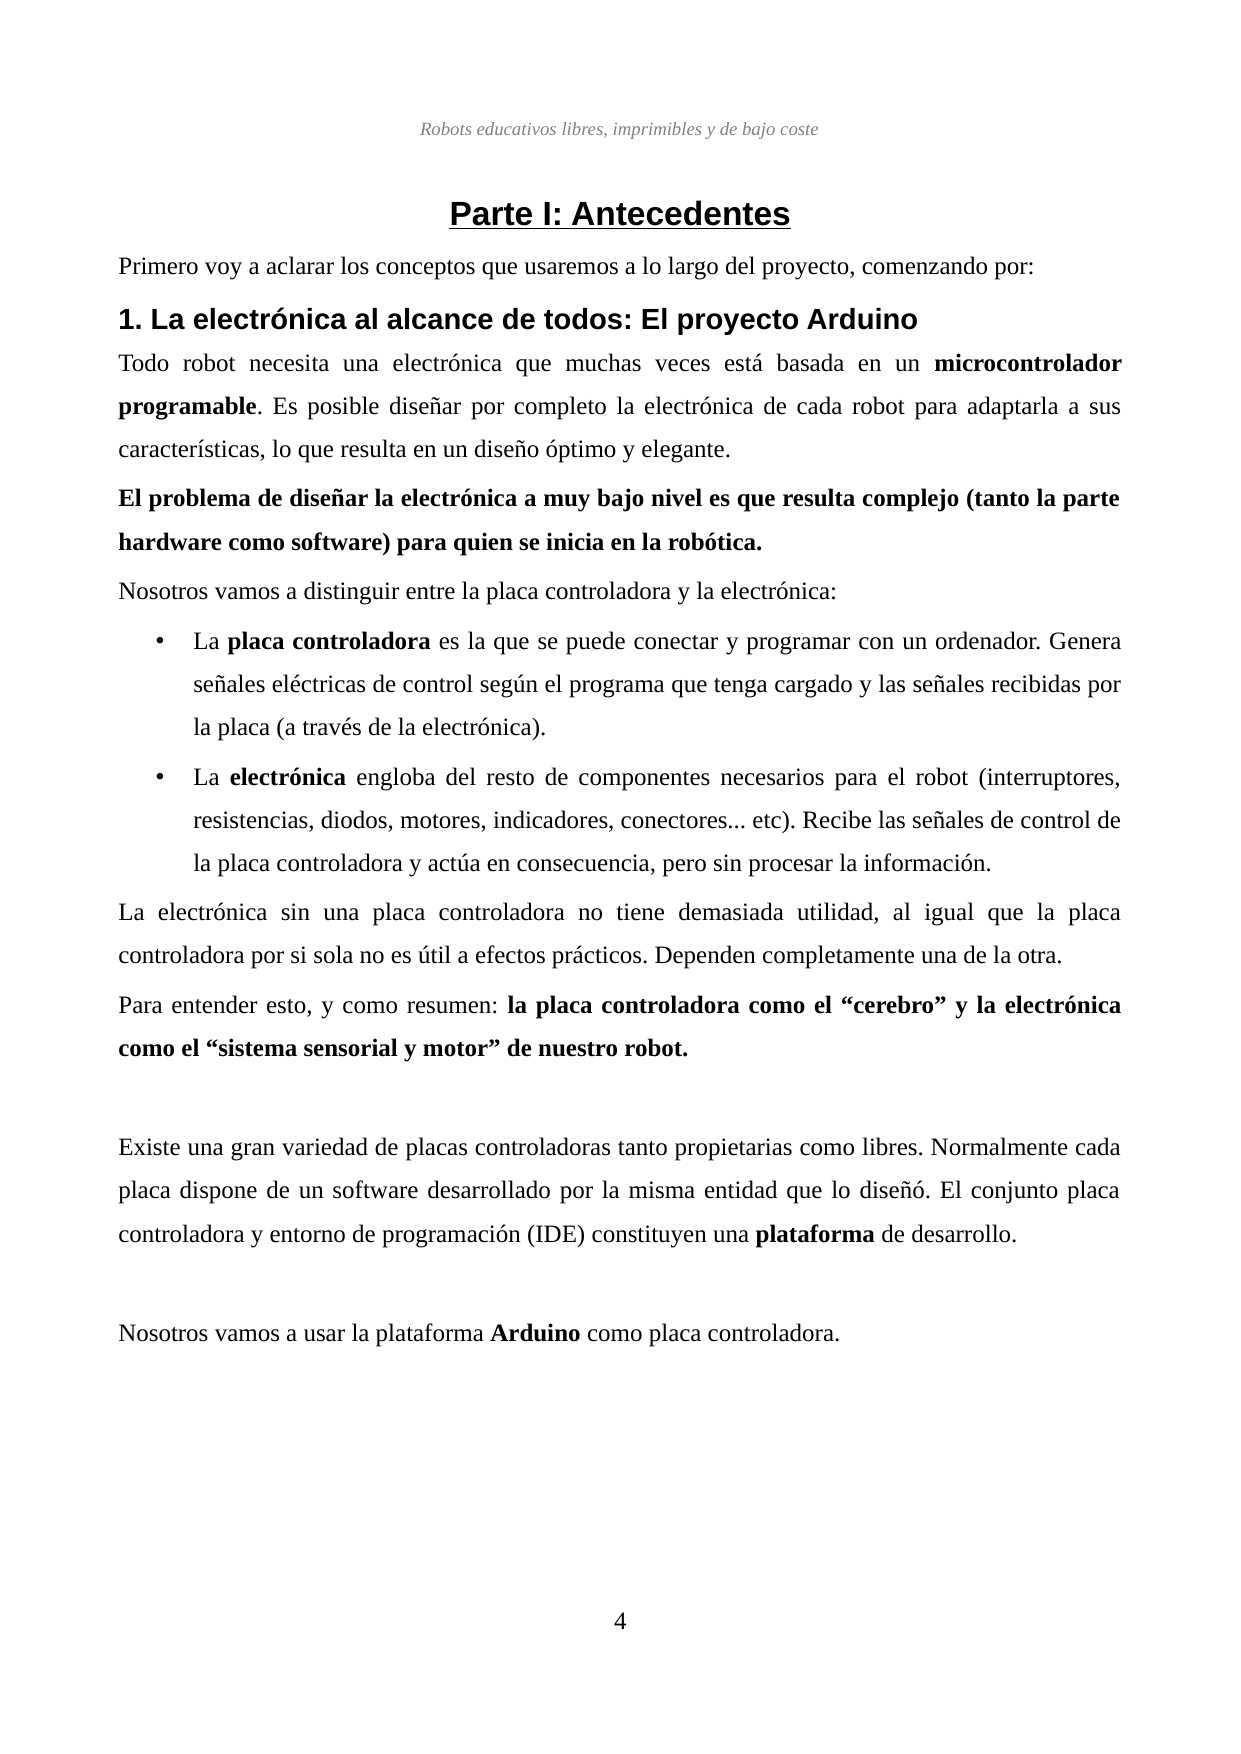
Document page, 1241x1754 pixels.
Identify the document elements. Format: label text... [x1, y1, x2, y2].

text Existe una gran variedad de placas controladoras tanto propietarias como libres. Normalmente cada placa dispone de un software desarrollado por la misma entidad que lo diseñó. El conjunto placa controladora y entorno de programación (IDE) constituyen una plataforma de desarrollo. [118, 1132, 1122, 1247]
subtitle 1. La electrónica al alcance de todos: El proyecto Arduino [118, 302, 1122, 335]
text Todo robot necesita una electrónica que muchas veces está basada en un microcontrolador programable. Es posible diseñar por completo la electrónica de cada robot para adaptarla a sus características, lo que resulta en un diseño óptimo y elegante. [118, 348, 1122, 463]
list La placa controladora es la que se puede conectar y programar con un ordenador. Genera señales eléctricas de control según el programa que tenga cargado y las señales recibidas por la placa (a través de la electrónica). [156, 626, 1122, 741]
text Nosotros vamos a usar la plataforma Arduino como placa controladora. [118, 1318, 1122, 1347]
text El problema de diseñar la electrónica a muy bajo nivel es que resulta complejo (tanto la parte hardware como software) para quien se inicia en la robótica. [118, 483, 1122, 555]
list La electrónica engloba del resto de componentes necesarios para el robot (interruptores, resistencias, diodos, motores, indicadores, conectores... etc). Recibe las señales de control de la placa controladora y actúa en consecuencia, pero sin procesar la información. [156, 762, 1122, 877]
text Nosotros vamos a distinguir entre la placa controladora y la electrónica: [118, 576, 1122, 605]
text Primero voy a aclarar los conceptos que usaremos a lo largo del proyecto, comenzando por: [118, 251, 1122, 280]
text Para entender esto, y como resumen: la placa controladora como el “cerebro” y la electrónica como el “sistema sensorial y motor” de nuestro robot. [118, 990, 1122, 1062]
subtitle Parte I: Antecedentes [118, 194, 1122, 233]
text La electrónica sin una placa controladora no tiene demasiada utilidad, al igual que la placa controladora por si sola no es útil a efectos prácticos. Dependen completamente una de la otra. [118, 897, 1122, 969]
